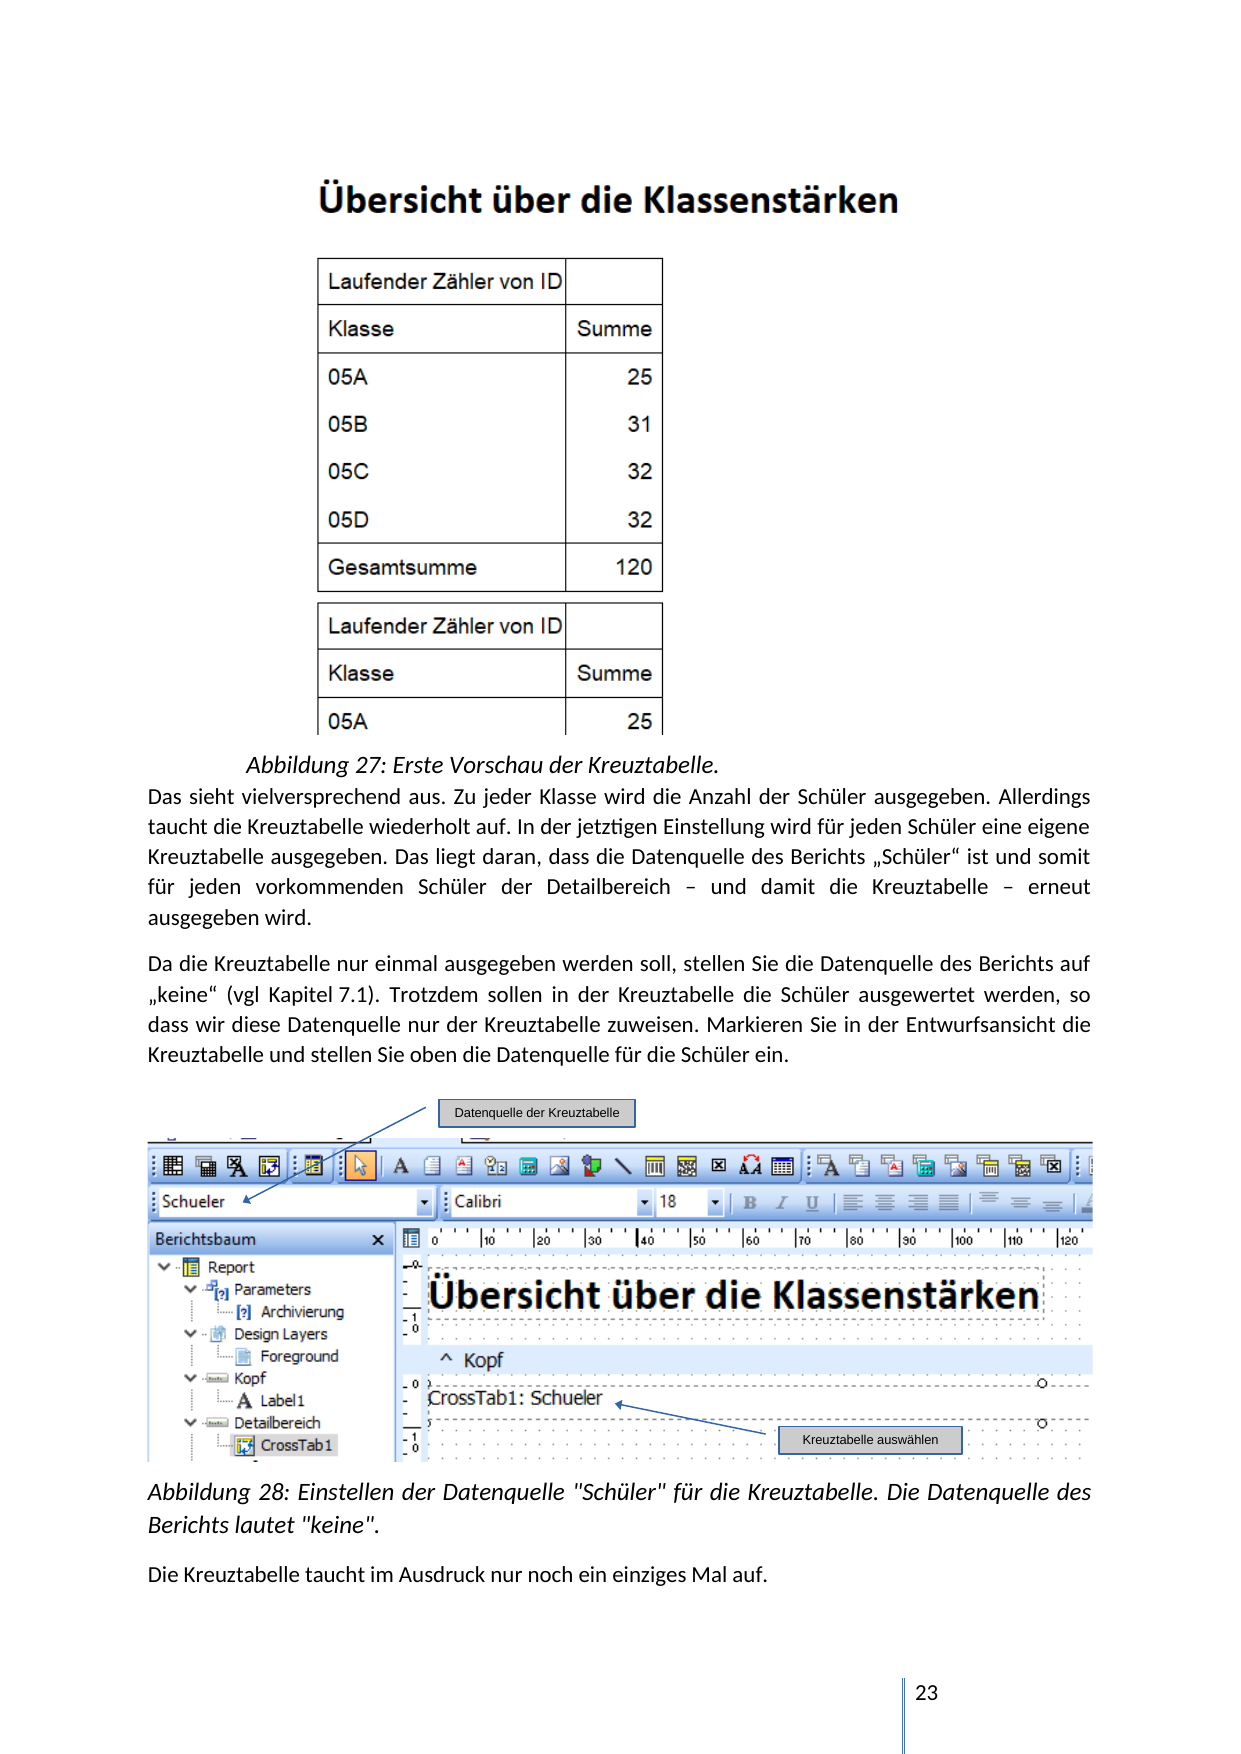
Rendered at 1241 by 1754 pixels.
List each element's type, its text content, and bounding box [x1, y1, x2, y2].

text Abbildung 28: Einstellen der Datenquelle "Schüler" für die Kreuztabelle. Die Datenquelle des Berichts lautet "keine". [148, 1462, 1093, 1539]
text Abbildung 27: Erste Vorschau der Kreuztabelle. [246, 735, 994, 780]
text Da die Kreuztabelle nur einmal ausgegeben werden soll, stellen Sie die Datenquelle des Berichts auf „keine“ (vgl Kapitel 7.1). Trotzdem sollen in der Kreuztabelle die Schüler ausgewertet werden, so dass wir diese Datenquelle nur der Kreuztabelle zuweisen. Markieren Sie in der Entwurfsansicht die Kreuztabelle und stellen Sie oben die Datenquelle für die Schüler ein. [148, 949, 1093, 1068]
text Abbildung 28: Einstellen der Datenquelle "Schüler" für die Kreuztabelle. Die Datenquelle des Berichts lautet "keine". [148, 1099, 1093, 1138]
text [148, 1087, 1093, 1099]
picture [246, 160, 994, 735]
text Das sieht vielversprechend aus. Zu jeder Klasse wird die Anzahl der Schüler ausgegeben. Allerdings taucht die Kreuztabelle wiederholt auf. In der jetztigen Einstellung wird für jeden Schüler eine eigene Kreuztabelle ausgegeben. Das liegt daran, dass die Datenquelle des Berichts „Schüler“ ist und somit für jeden vorkommenden Schüler der Detailbereich – und damit die Kreuztabelle – erneut ausgegeben wird. [148, 148, 1093, 931]
text Die Kreuztabelle taucht im Ausdruck nur noch ein einziges Mal auf. [148, 1539, 1093, 1588]
